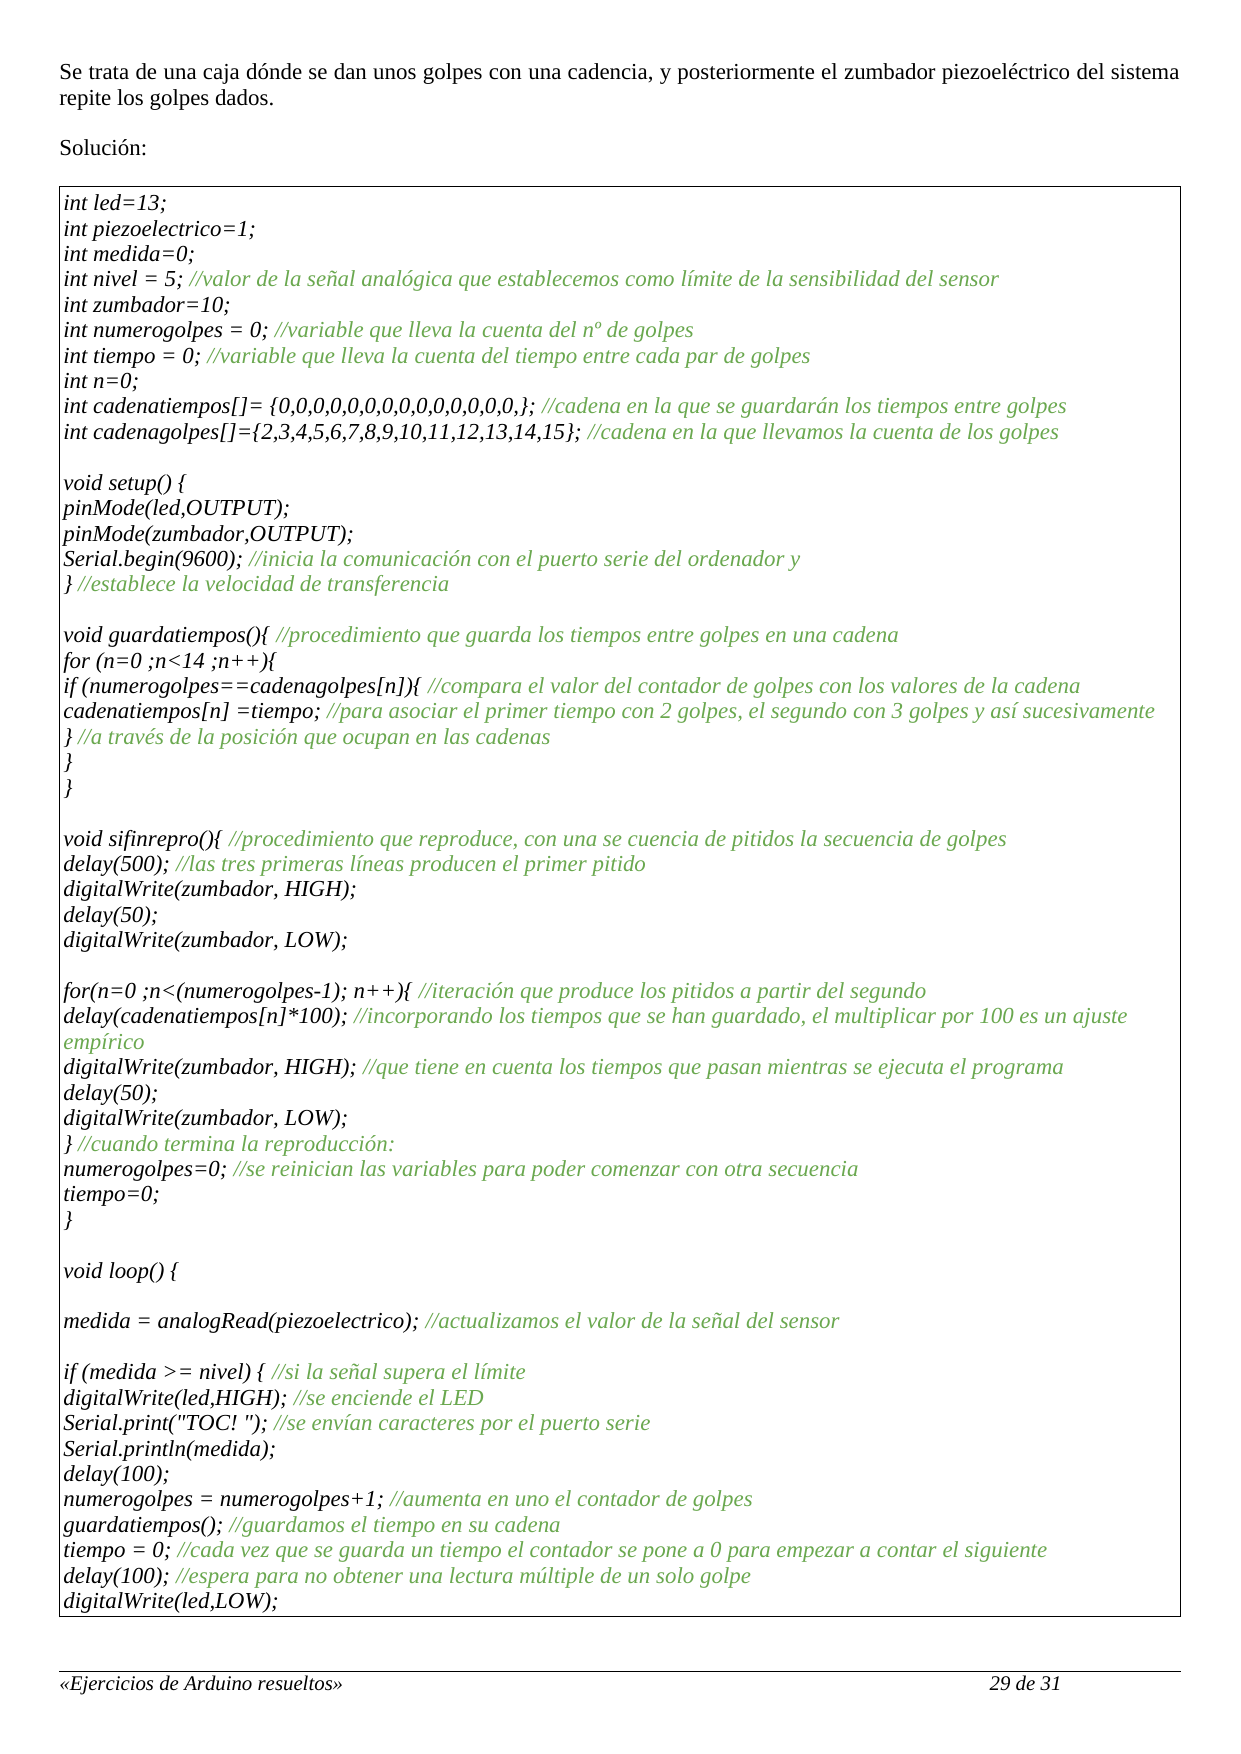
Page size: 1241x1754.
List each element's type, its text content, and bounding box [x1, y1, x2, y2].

text for (n=0 ;n<14 ;n++){ [276, 644, 1180, 669]
text } [74, 771, 1180, 796]
text digitalWrite(led,LOW); [60, 1584, 1180, 1616]
text int led=13; [60, 187, 1180, 212]
text if (medida >= nivel) { //si la señal supera el límite [60, 1355, 1180, 1381]
text guardatiempos(); //guardamos el tiempo en su cadena [229, 1508, 1180, 1533]
text Serial.print("TOC! "); //se envían caracteres por el puerto serie [274, 1406, 1180, 1432]
text int piezoelectrico=1; [169, 212, 1180, 237]
text } //a través de la posición que ocupan en las cadenas [78, 720, 1180, 745]
text digitalWrite(zumbador, HIGH); //que tiene en cuenta los tiempos que pasan mientras se ejecuta el programa [91, 1050, 1180, 1076]
text int tiempo = 0; //variable que lleva la cuenta del tiempo entre cada par de golpes [207, 339, 1180, 364]
text delay(100); //espera para no obtener una lectura múltiple de un solo golpe [176, 1559, 1180, 1584]
text pinMode(led,OUTPUT); [189, 491, 1180, 517]
text digitalWrite(zumbador, LOW); [161, 1101, 1180, 1127]
text Serial.println(medida); [274, 1432, 1180, 1457]
text delay(cadenatiempos[n]*100); //incorporando los tiempos que se han guardado, el multiplicar por 100 es un ajuste empírico [60, 999, 1180, 1050]
text pinMode(zumbador,OUTPUT); [292, 517, 1180, 542]
text void loop() { [60, 1254, 1180, 1279]
text void guardatiempos(){ //procedimiento que guarda los tiempos entre golpes en una cadena [60, 618, 1180, 644]
text int cadenagolpes[]={2,3,4,5,6,7,8,9,10,11,12,13,14,15}; //cadena en la que llevamos la cuenta de los golpes [542, 415, 1180, 440]
text Serial.begin(9600); //inicia la comunicación con el puerto serie del ordenador y [249, 542, 1180, 567]
text int zumbador=10; [189, 288, 1180, 313]
text for(n=0 ;n<(numerogolpes-1); n++){ //iteración que produce los pitidos a partir del segundo [60, 974, 1180, 999]
text } [74, 1203, 1180, 1228]
text delay(100); [172, 1457, 1180, 1482]
text int nivel = 5; //valor de la señal analógica que establecemos como límite de la sensibilidad del sensor [189, 262, 1180, 288]
text delay(50); [161, 1076, 1180, 1101]
text int medida=0; [197, 237, 1180, 262]
text } //establece la velocidad de transferencia [78, 567, 1180, 593]
text } //cuando termina la reproducción: [78, 1127, 1180, 1152]
text void setup() { [60, 466, 1180, 491]
text int n=0; [141, 364, 1180, 389]
text int cadenatiempos[]= {0,0,0,0,0,0,0,0,0,0,0,0,0,0,}; //cadena en la que se guardarán los tiempos entre golpes [60, 389, 1180, 415]
text Solución: [147, 135, 1181, 161]
text delay(50); [161, 898, 1180, 923]
text Se trata de una caja dónde se dan unos golpes con una cadencia, y posteriormente el zumbador piezoeléctrico del sistema repite los golpes dados. [59, 84, 1181, 110]
text digitalWrite(led,HIGH); //se enciende el LED [272, 1381, 1180, 1406]
text } [74, 745, 1180, 771]
text if (numerogolpes==cadenagolpes[n]){ //compara el valor del contador de golpes con los valores de la cadena [279, 669, 1180, 694]
text void sifinrepro(){ //procedimiento que reproduce, con una se cuencia de pitidos la secuencia de golpes [60, 822, 1180, 847]
text delay(500); //las tres primeras líneas producen el primer pitido [176, 847, 1180, 872]
text int numerogolpes = 0; //variable que lleva la cuenta del nº de golpes [233, 313, 1180, 339]
text medida = analogRead(piezoelectrico); //actualizamos el valor de la señal del sensor [60, 1304, 1180, 1330]
text digitalWrite(zumbador, HIGH); [263, 872, 1180, 898]
text numerogolpes=0; //se reinician las variables para poder comenzar con otra secuencia [78, 1152, 1180, 1177]
text tiempo=0; [162, 1177, 1180, 1203]
text cadenatiempos[n] =tiempo; //para asociar el primer tiempo con 2 golpes, el segundo con 3 golpes y así sucesivamente [60, 694, 1180, 720]
text tiempo = 0; //cada vez que se guarda un tiempo el contador se pone a 0 para empezar a contar el siguiente [177, 1533, 1180, 1559]
text numerogolpes = numerogolpes+1; //aumenta en uno el contador de golpes [172, 1482, 1180, 1508]
text digitalWrite(zumbador, LOW); [161, 923, 1180, 949]
